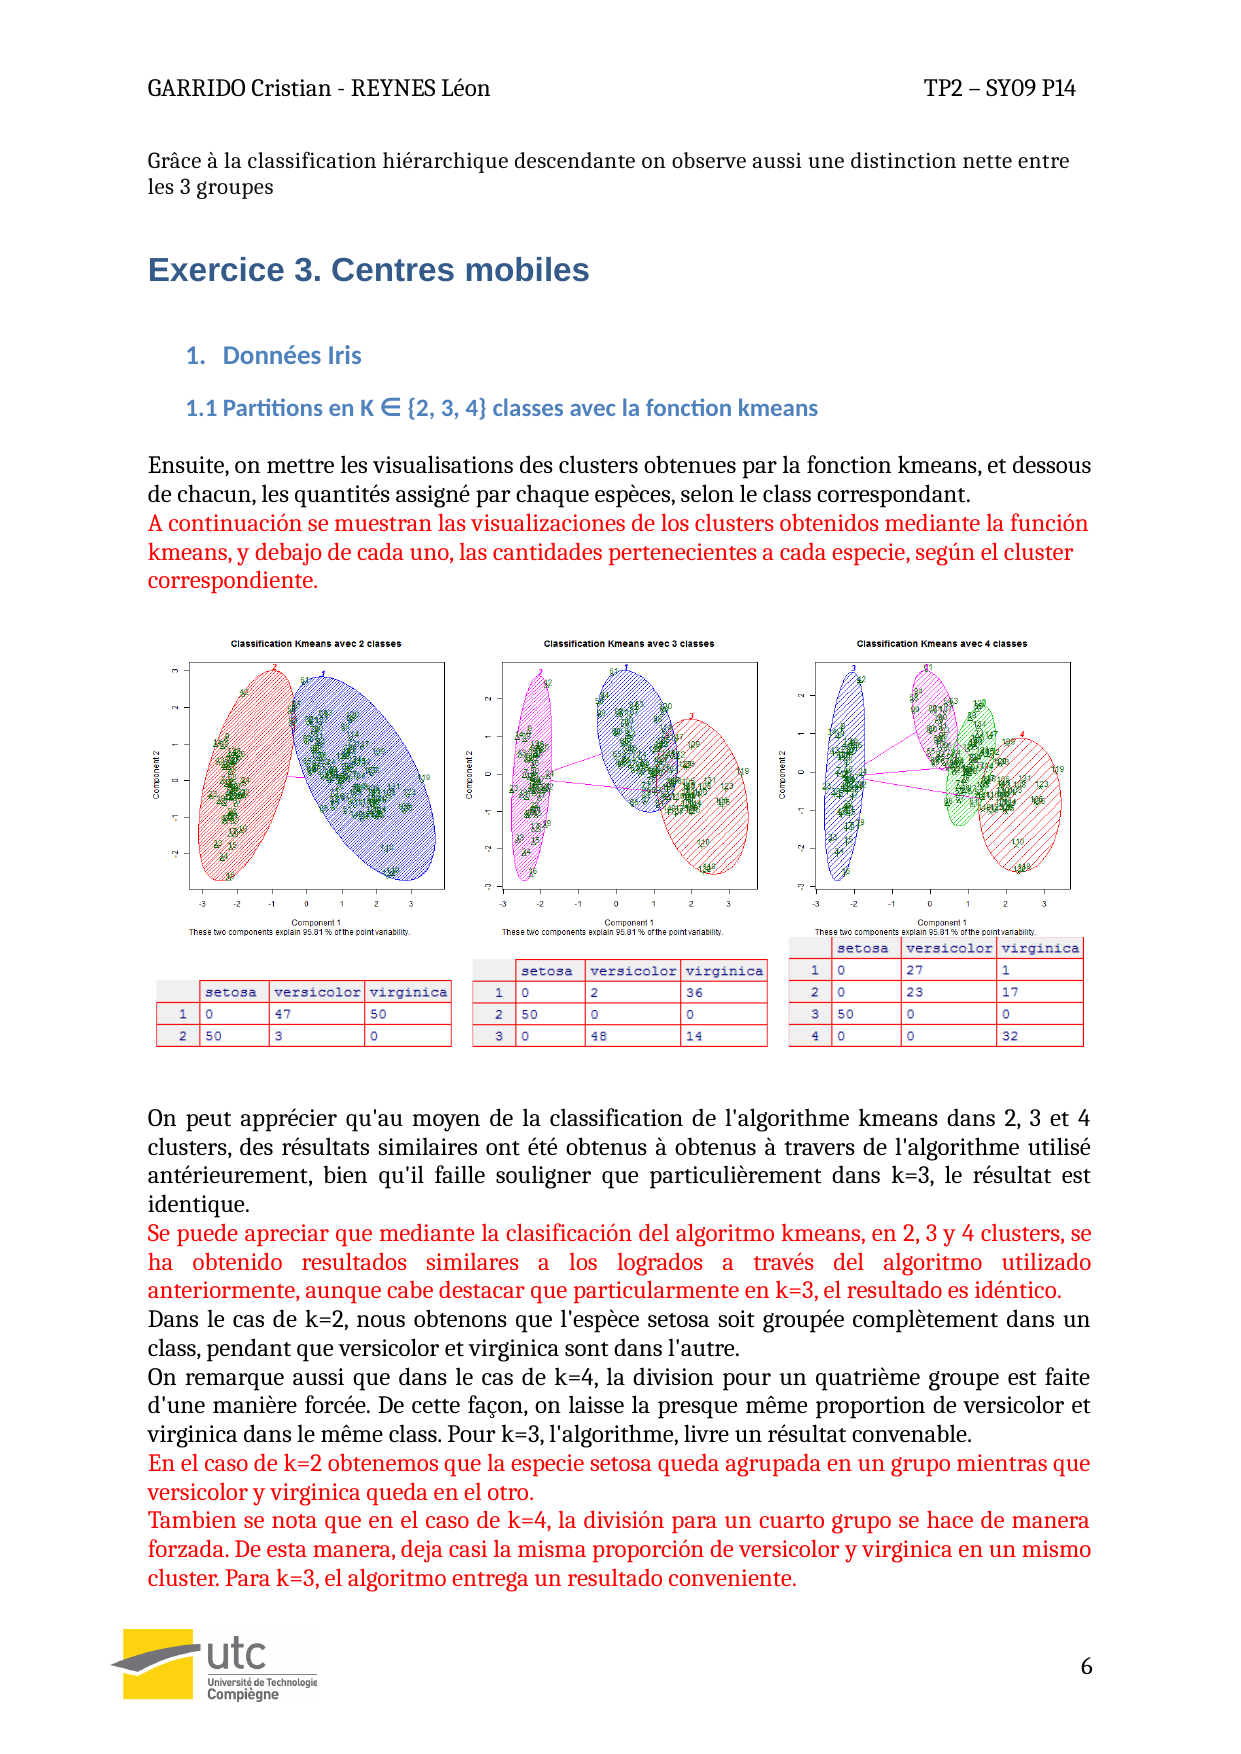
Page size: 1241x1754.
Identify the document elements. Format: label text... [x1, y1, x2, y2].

text En el caso de k=2 obtenemos que la especie setosa queda agrupada en un grupo mientras que versicolor y virginica queda en el otro. [148, 1449, 1093, 1506]
text Ensuite, on mettre les visualisations des clusters obtenues par la fonction kmeans, et dessous de chacun, les quantités assigné par chaque espèces, selon le class correspondant. [148, 451, 1093, 509]
picture [156, 980, 452, 1047]
text A continuación se muestran las visualizaciones de los clusters obtenidos mediante la función kmeans, y debajo de cada uno, las cantidades pertenecientes a cada especie, según el cluster correspondiente. [148, 509, 1093, 595]
text Tambien se nota que en el caso de k=4, la división para un cuarto grupo se hace de manera forzada. De esta manera, deja casi la misma proporción de versicolor y virginica en un mismo cluster. Para k=3, el algoritmo entrega un resultado conveniente. [148, 1506, 1093, 1593]
picture [472, 959, 768, 1047]
text Se puede apreciar que mediante la clasificación del algoritmo kmeans, en 2, 3 y 4 clusters, se ha obtenido resultados similares a los logrados a través del algoritmo utilizado anteriormente, aunque cabe destacar que particularmente en k=3, el resultado es idéntico. [148, 1219, 1093, 1305]
text On remarque aussi que dans le cas de k=4, la division pour un quatrième groupe est faite d'une manière forcée. De cette façon, on laisse la presque même proportion de versicolor et virginica dans le même class. Pour k=3, l'algorithme, livre un résultat convenable. [148, 1363, 1093, 1449]
picture [150, 623, 1090, 1047]
picture [110, 1629, 318, 1702]
text Grâce à la classification hiérarchique descendante on observe aussi une distinction nette entre les 3 groupes [148, 148, 1093, 200]
subtitle Exercice 3. Centres mobiles [148, 250, 1093, 289]
text Dans le cas de k=2, nous obtenons que l'espèce setosa soit groupée complètement dans un class, pendant que versicolor et virginica sont dans l'autre. [148, 1305, 1093, 1363]
text On peut apprécier qu'au moyen de la classification de l'algorithme kmeans dans 2, 3 et 4 clusters, des résultats similaires ont été obtenus à obtenus à travers de l'algorithme utilisé antérieurement, bien qu'il faille souligner que particulièrement dans k=3, le résultat est identique. [148, 1104, 1093, 1219]
subtitle Partitions en K ∈ {2, 3, 4} classes avec la fonction kmeans [185, 392, 1093, 423]
subtitle Données Iris [185, 338, 1093, 371]
